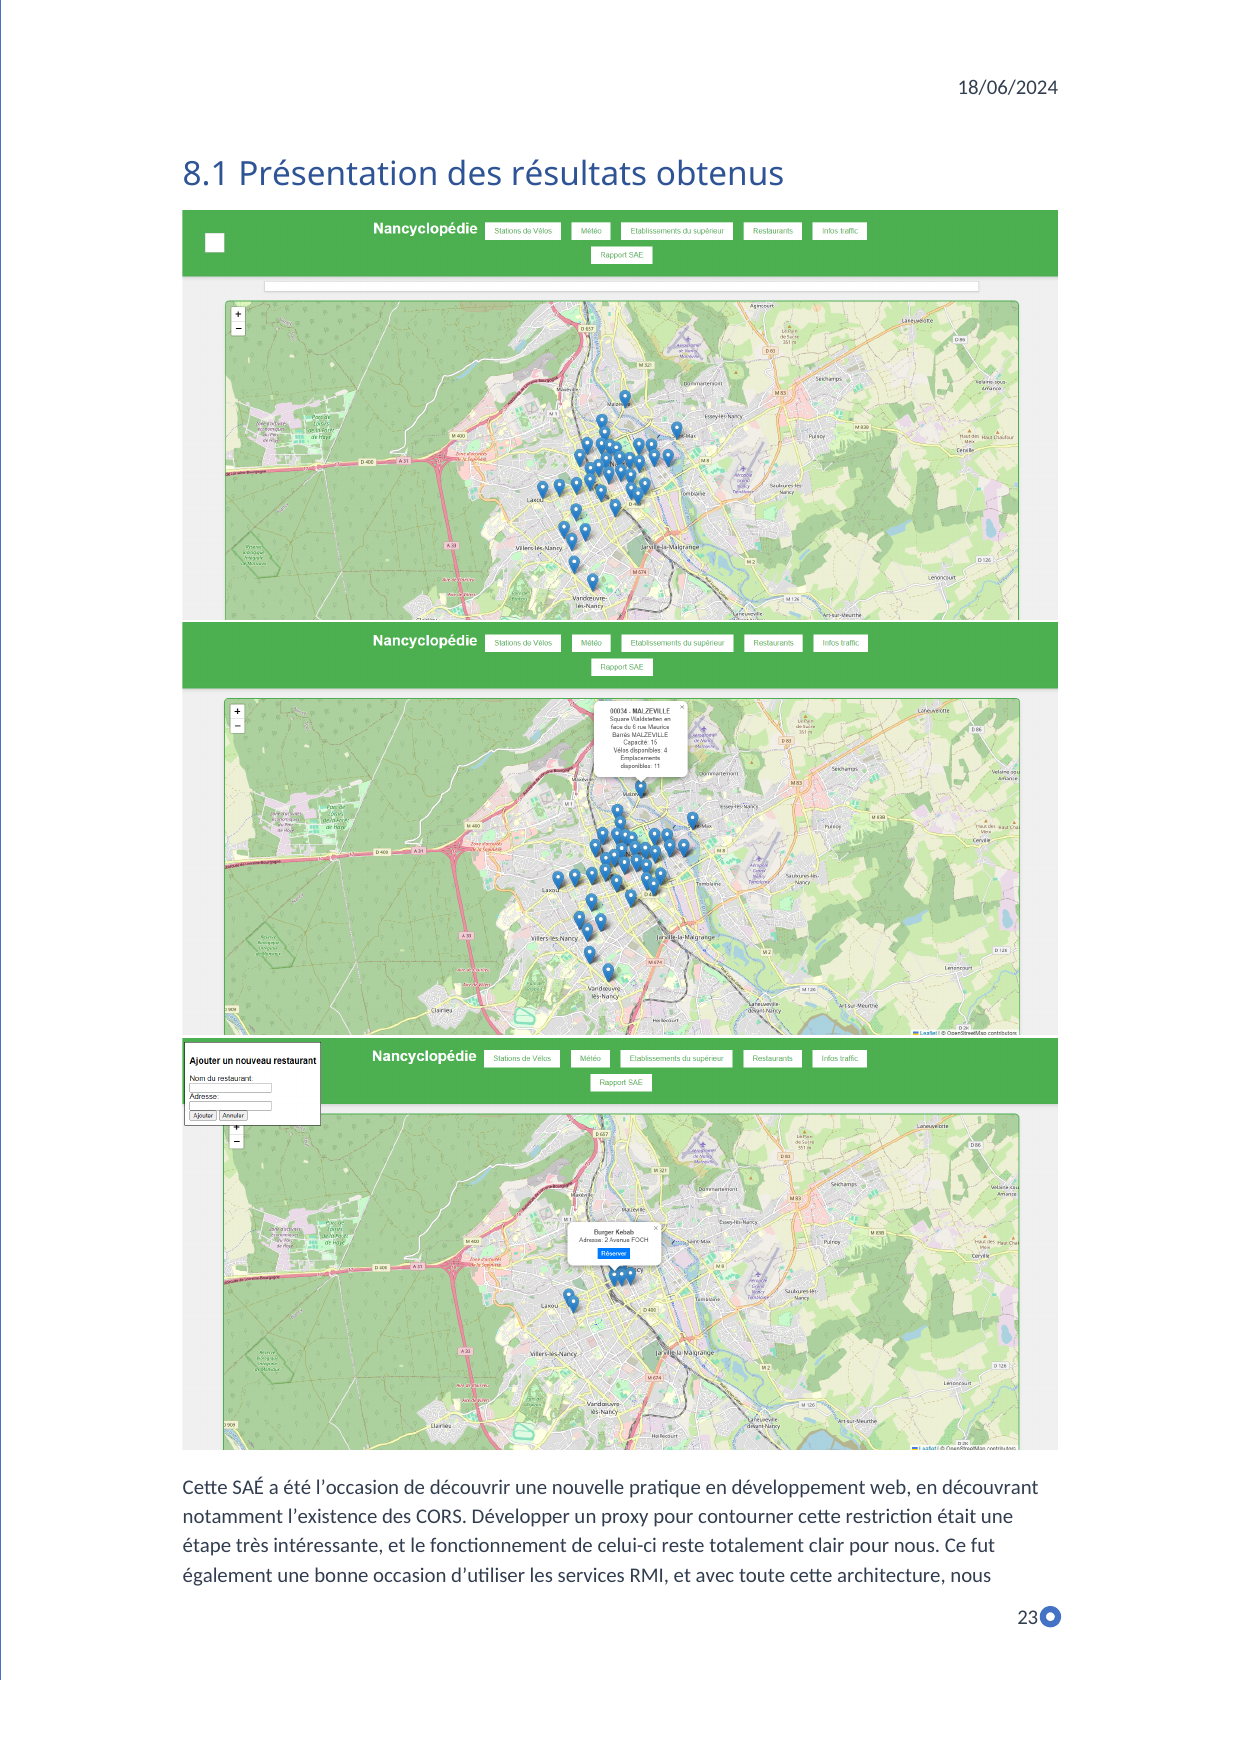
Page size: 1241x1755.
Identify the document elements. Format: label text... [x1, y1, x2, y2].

text Cette SAÉ a été l’occasion de découvrir une nouvelle pratique en développement web, en découvrant notamment l’existence des CORS. Développer un proxy pour contourner cette restriction était une étape très intéressante, et le fonctionnement de celui-ci reste totalement clair pour nous. Ce fut également une bonne occasion d’utiliser les services RMI, et avec toute cette architecture, nous [182, 1474, 1058, 1587]
subtitle 8.1 Présentation des résultats obtenus [182, 150, 1058, 195]
